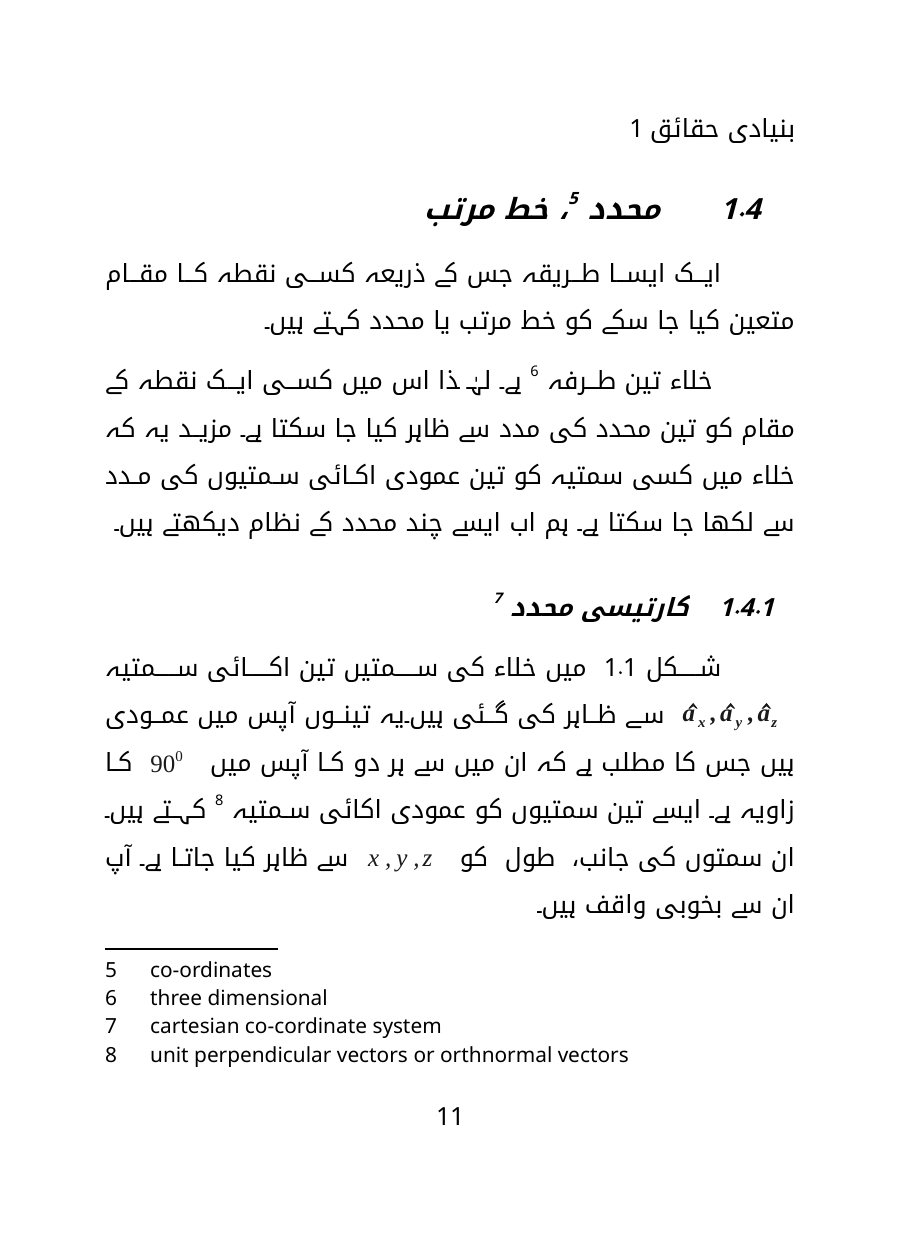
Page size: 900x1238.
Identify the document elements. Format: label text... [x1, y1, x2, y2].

text ایک ایسا طریقہ جس کے ذریعہ کسی نقطہ کا مقام متعین کیا جا سکے کو خط مرتب یا محدد کہتے ہیں۔ [105, 250, 795, 345]
subtitle محدد ، خط مرتب [105, 182, 720, 238]
text unit perpendicular vectors or orthnormal vectors [105, 1040, 795, 1068]
text three dimensional [105, 983, 795, 1012]
list co-ordinates [105, 955, 795, 983]
subtitle کارتیسی محدد [105, 584, 718, 632]
list cartesian co-cordinate system [105, 1012, 795, 1040]
text خلاء تین طرفہ ہے۔ لہٰذا اس میں کسی ایک نقطہ کے مقام کو تین محدد کی مدد سے ظاہر کیا جا سکتا ہے۔ مزید یہ کہ خلاء میں کسی سمتیہ کو تین عمودی اکائی سمتیوں کی مدد سے لکھا جا سکتا ہے۔ ہم اب ایسے چند محدد کے نظام دیکھتے ہیں۔ [105, 357, 795, 547]
text شکل 1.1 میں خلاء کی سمتیں تین اکائی سمتیہ سے ظاہر کی گئی ہیں۔یہ تینوں آپس میں عمودی ہیں جس کا مطلب ہے کہ ان میں سے ہر دو کا آپس میں کا زاویہ ہے۔ ایسے تین سمتیوں کو عمودی اکائی سمتیہ کہتے ہیں۔ ان سمتوں کی جانب، طول کو سے ظاہر کیا جاتا ہے۔ آپ ان سے بخوبی واقف ہیں۔ [105, 644, 795, 929]
